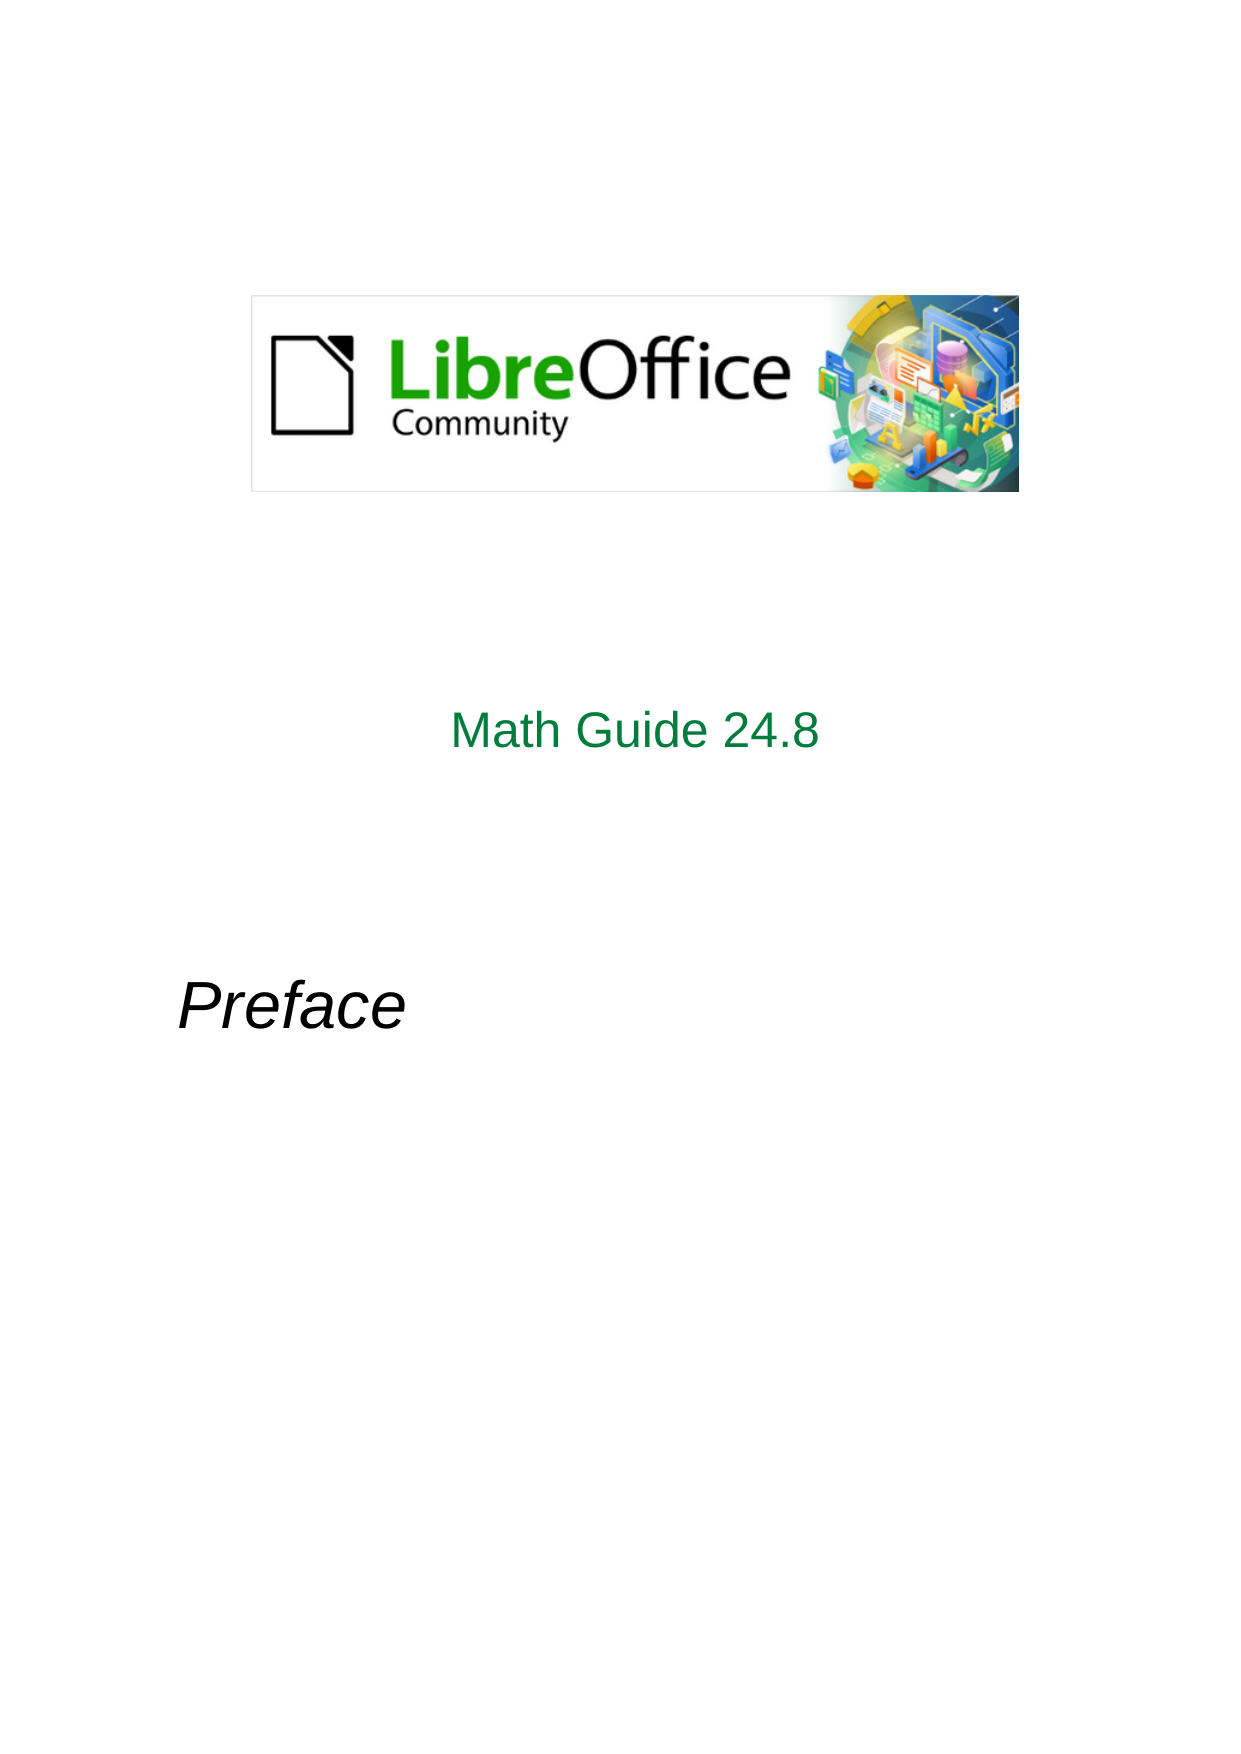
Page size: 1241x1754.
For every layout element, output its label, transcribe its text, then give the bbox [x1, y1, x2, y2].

picture [251, 295, 1019, 492]
text Math Guide 24.8 [177, 700, 1093, 758]
title Preface [177, 966, 1093, 1043]
